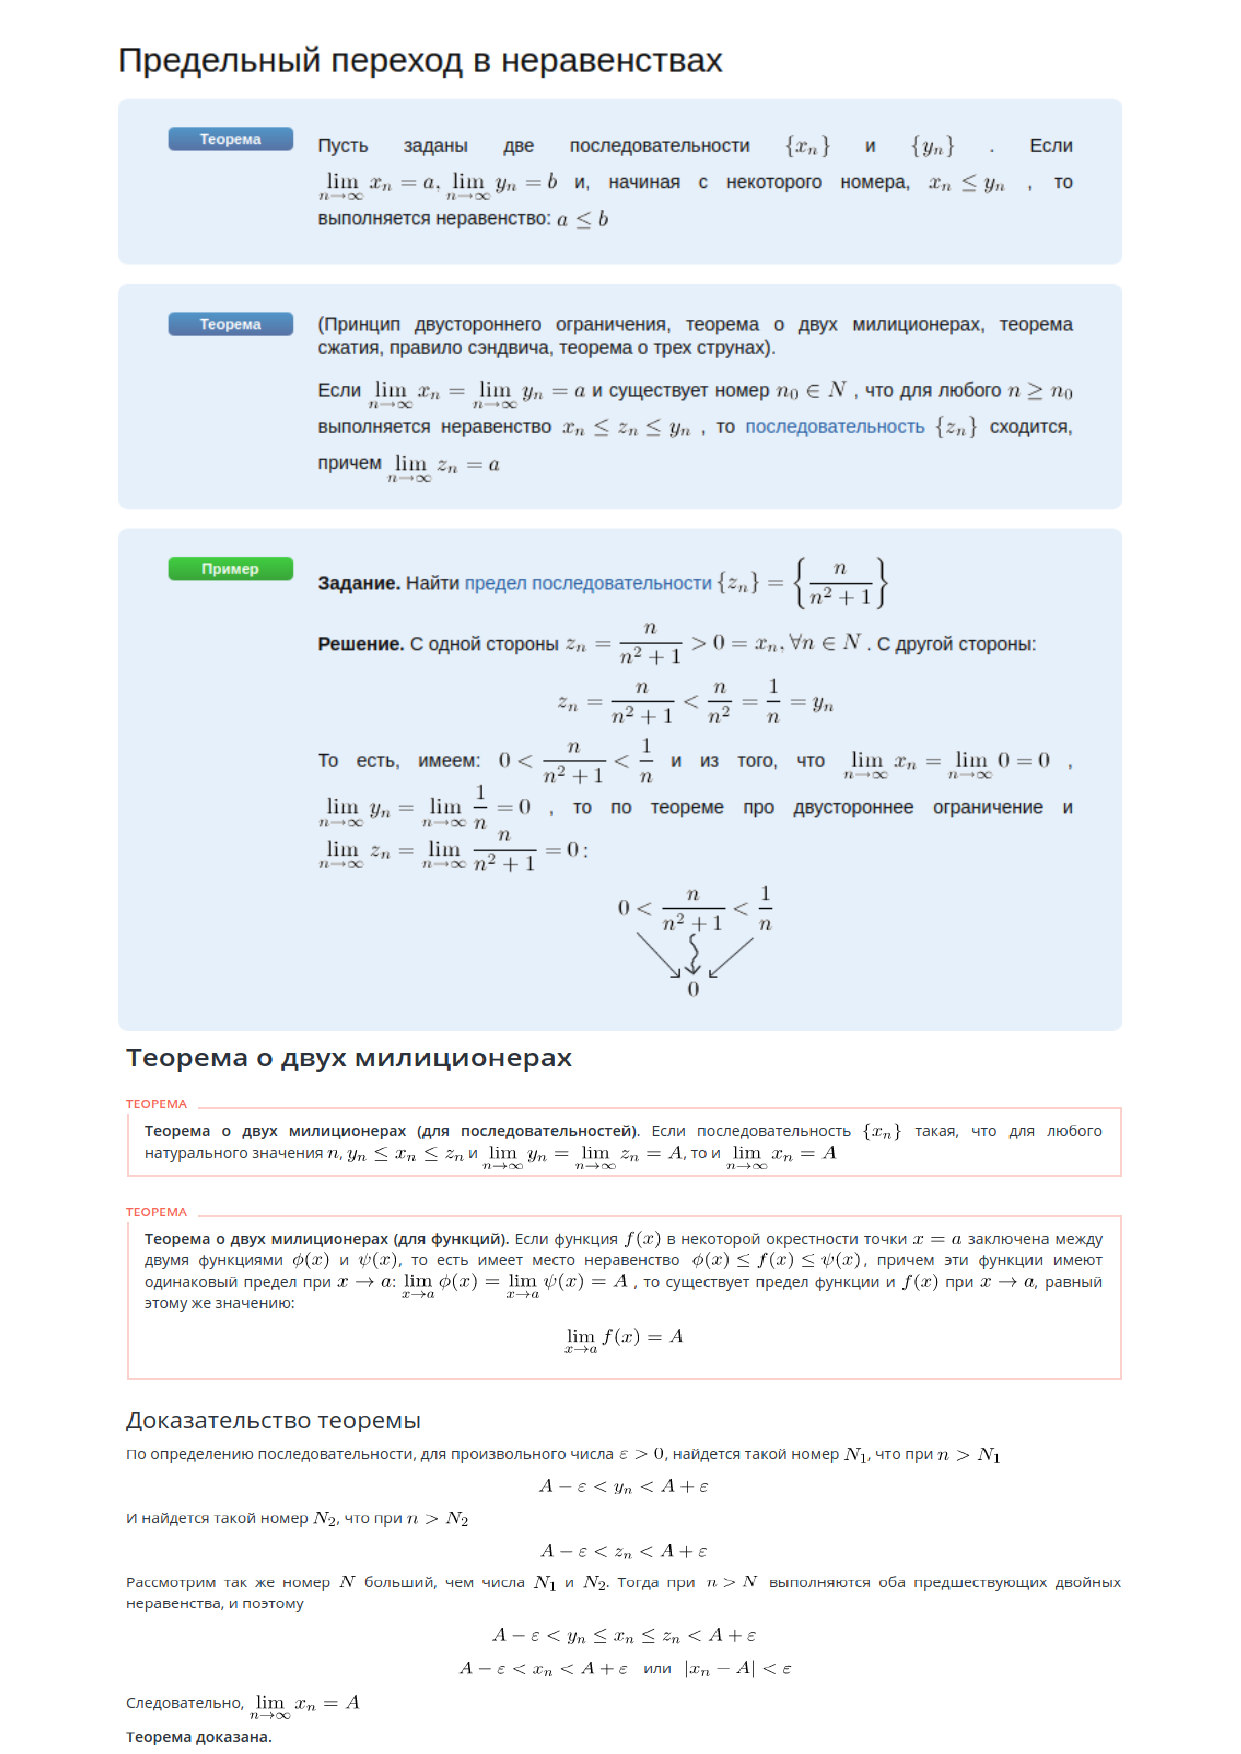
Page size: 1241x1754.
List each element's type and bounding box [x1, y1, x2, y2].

picture [121, 1039, 1126, 1754]
picture [118, 42, 1123, 1031]
